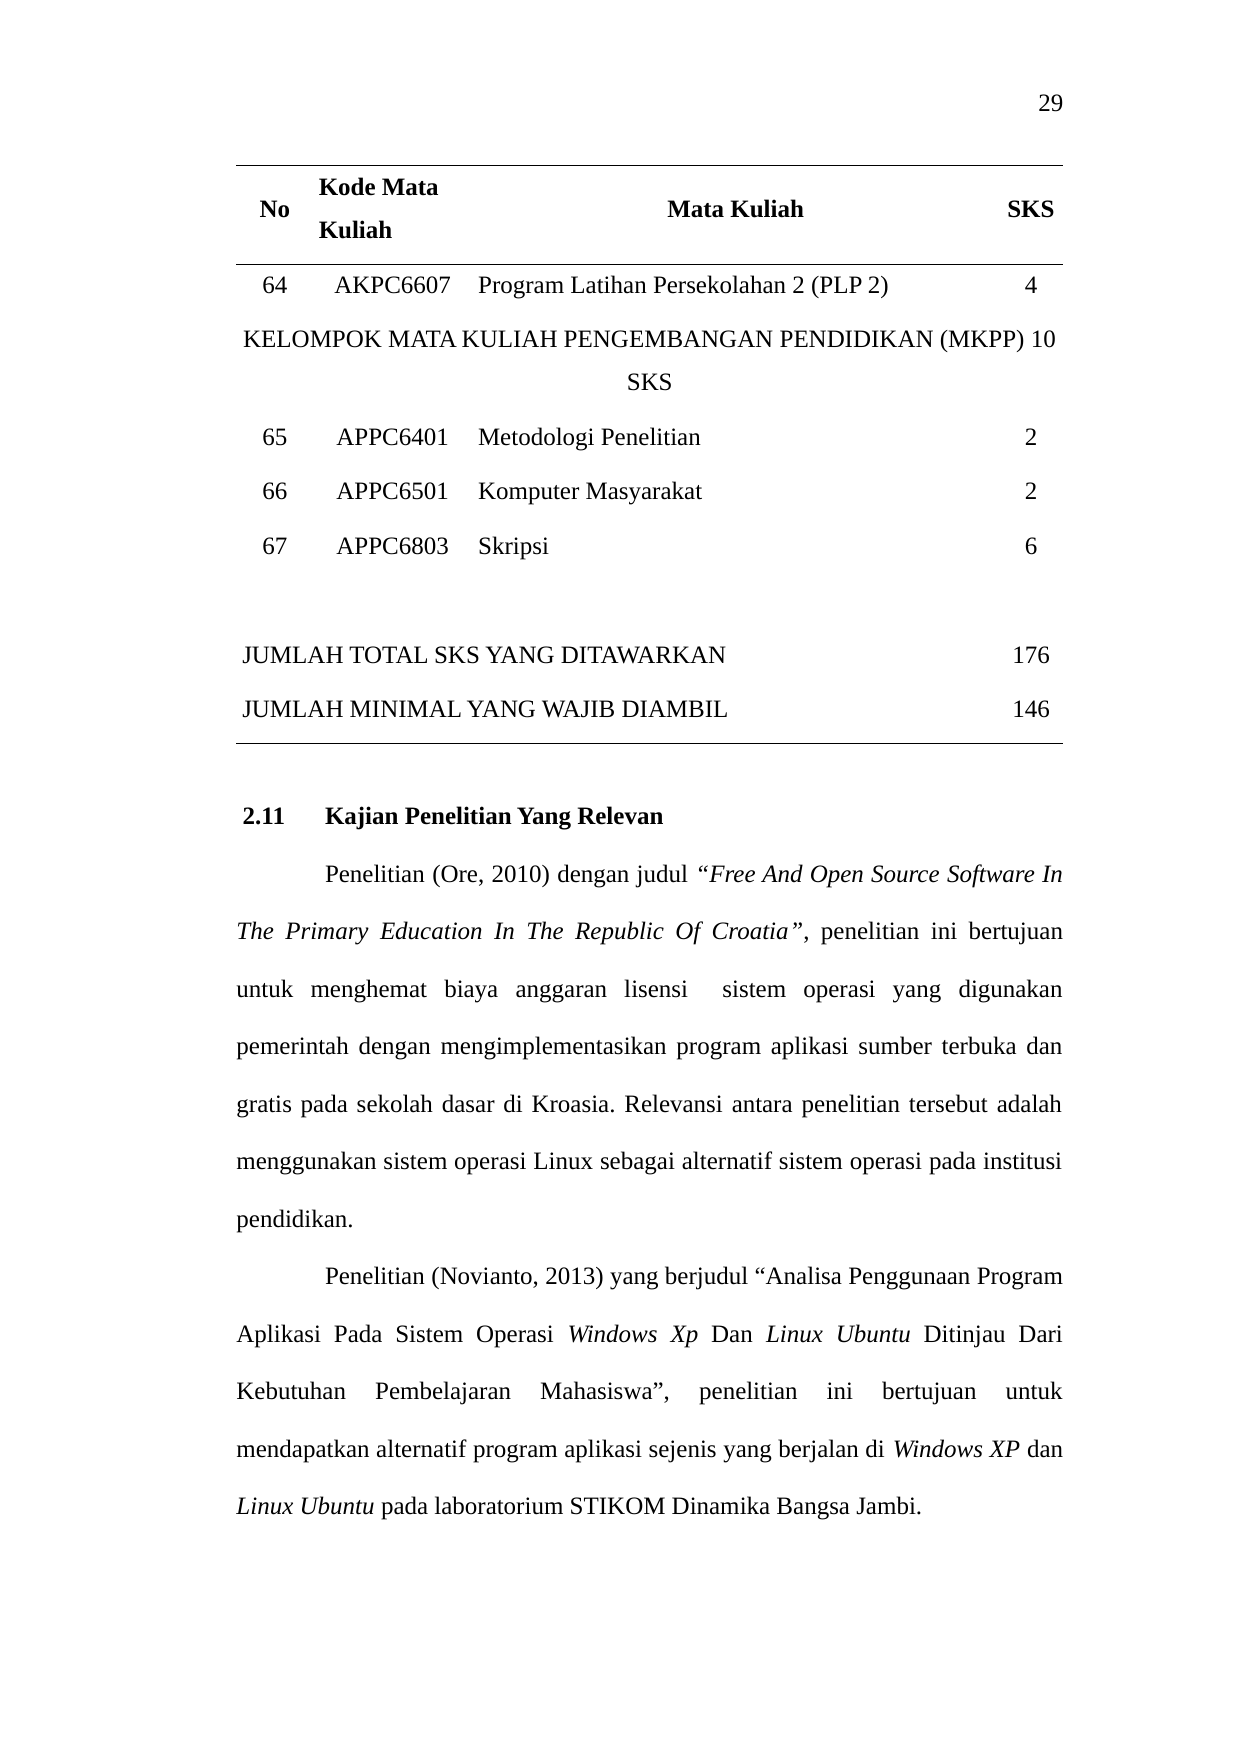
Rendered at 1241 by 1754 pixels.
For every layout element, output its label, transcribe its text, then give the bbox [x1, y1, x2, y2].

table_cell Metodologi Penelitian [472, 416, 999, 471]
table_cell 146 [999, 689, 1063, 743]
table_cell [236, 580, 1063, 634]
table_cell 6 [999, 525, 1063, 579]
table_cell JUMLAH TOTAL SKS YANG DITAWARKAN [236, 634, 999, 688]
table_cell 4 [999, 265, 1063, 318]
table_cell 2 [999, 471, 1063, 525]
table_cell Komputer Masyarakat [472, 471, 999, 525]
table_cell 67 [236, 525, 313, 579]
table_cell JUMLAH MINIMAL YANG WAJIB DIAMBIL [236, 689, 999, 743]
table_cell 2 [999, 416, 1063, 471]
table_cell Skripsi [472, 525, 999, 579]
table_cell KELOMPOK MATA KULIAH PENGEMBANGAN PENDIDIKAN (MKPP) 10 SKS [236, 319, 1063, 416]
table_cell 65 [236, 416, 313, 471]
table_cell APPC6501 [313, 471, 472, 525]
subtitle Kajian Penelitian Yang Relevan [236, 801, 1063, 830]
table_header Mata Kuliah [472, 166, 999, 264]
table_cell 66 [236, 471, 313, 525]
table_header SKS [999, 166, 1063, 264]
text Penelitian (Ore, 2010) dengan judul “Free And Open Source Software In The Primary Education In The Republic Of Croatia”, penelitian ini bertujuan untuk menghemat biaya anggaran lisensi sistem operasi yang digunakan pemerintah dengan mengimplementasikan program aplikasi sumber terbuka dan gratis pada sekolah dasar di Kroasia. Relevansi antara penelitian tersebut adalah menggunakan sistem operasi Linux sebagai alternatif sistem operasi pada institusi pendidikan. [236, 859, 1063, 1233]
table_cell Program Latihan Persekolahan 2 (PLP 2) [472, 265, 999, 318]
text Penelitian (Novianto, 2013) yang berjudul “Analisa Penggunaan Program Aplikasi Pada Sistem Operasi Windows Xp Dan Linux Ubuntu Ditinjau Dari Kebutuhan Pembelajaran Mahasiswa”, penelitian ini bertujuan untuk mendapatkan alternatif program aplikasi sejenis yang berjalan di Windows XP dan Linux Ubuntu pada laboratorium STIKOM Dinamika Bangsa Jambi. [236, 1261, 1063, 1520]
table_cell APPC6401 [313, 416, 472, 471]
table_cell APPC6803 [313, 525, 472, 579]
table_cell AKPC6607 [313, 265, 472, 318]
table_cell 176 [999, 634, 1063, 688]
table_header Kode Mata Kuliah [313, 166, 472, 264]
table_cell 64 [236, 265, 313, 318]
table_header No [236, 166, 313, 264]
